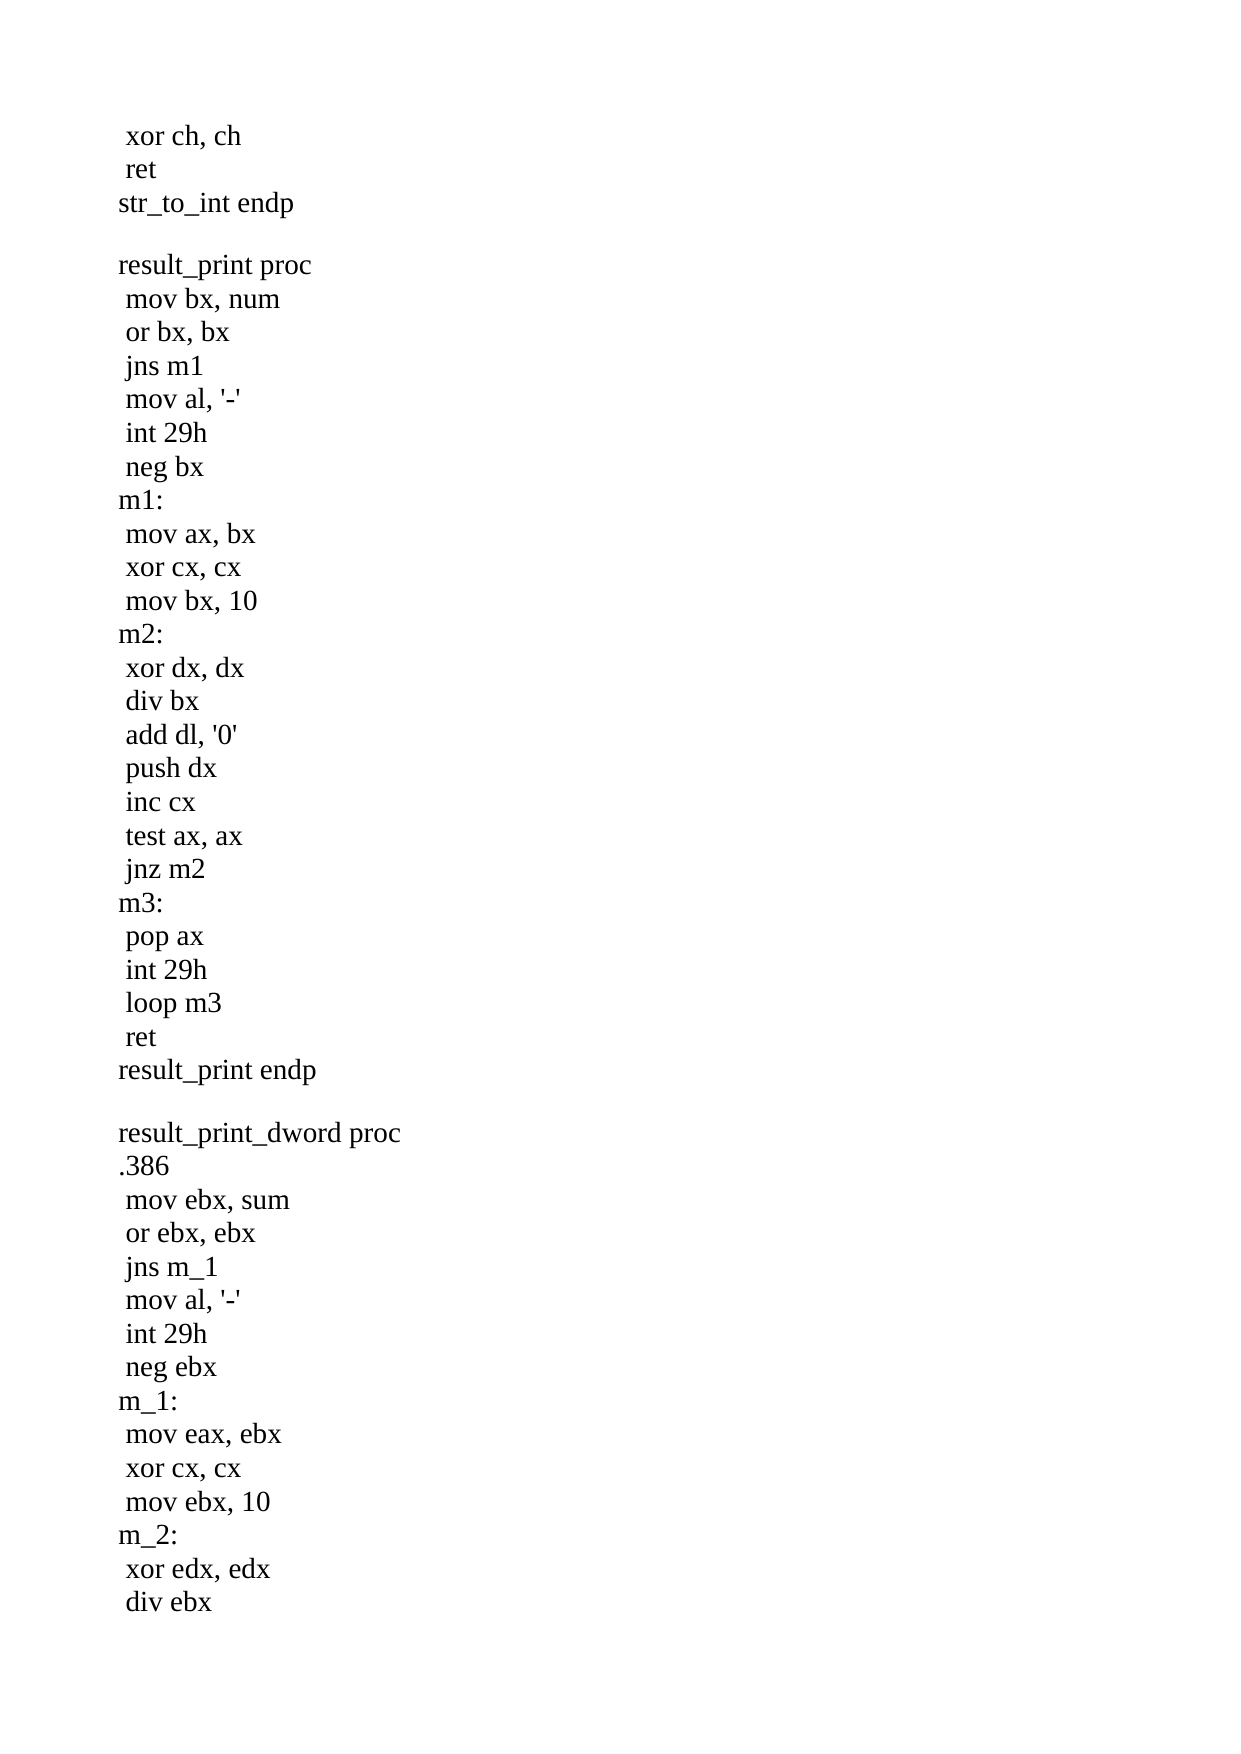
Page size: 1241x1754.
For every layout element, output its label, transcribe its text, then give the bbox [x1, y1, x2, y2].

text neg ebx [118, 1349, 1122, 1383]
text m_1: [118, 1383, 1122, 1417]
text xor cx, cx [118, 1450, 1122, 1484]
text mov eax, ebx [118, 1417, 1122, 1450]
text push dx [118, 751, 1122, 784]
text str_to_int endp [118, 185, 1122, 219]
text jnz m2 [118, 851, 1122, 885]
text int 29h [118, 415, 1122, 449]
text int 29h [118, 952, 1122, 985]
text jns m1 [118, 348, 1122, 382]
text xor cx, cx [118, 549, 1122, 583]
text result_print proc [118, 247, 1122, 281]
text mov ebx, 10 [118, 1484, 1122, 1517]
text loop m3 [118, 985, 1122, 1019]
text mov al, '-' [118, 1282, 1122, 1316]
text result_print endp [118, 1052, 1122, 1086]
text jns m_1 [118, 1249, 1122, 1282]
text m2: [118, 616, 1122, 650]
text div ebx [118, 1584, 1122, 1618]
text .386 [118, 1148, 1122, 1182]
text add dl, '0' [118, 717, 1122, 751]
text mov al, '-' [118, 382, 1122, 415]
text xor dx, dx [118, 650, 1122, 683]
text mov ax, bx [118, 516, 1122, 549]
text neg bx [118, 449, 1122, 482]
text mov bx, num [118, 281, 1122, 314]
text ret [118, 1019, 1122, 1052]
text inc cx [118, 784, 1122, 818]
text or ebx, ebx [118, 1215, 1122, 1249]
text m1: [118, 482, 1122, 516]
text pop ax [118, 918, 1122, 952]
text xor edx, edx [118, 1551, 1122, 1584]
text or bx, bx [118, 314, 1122, 348]
text mov bx, 10 [118, 583, 1122, 616]
text mov ebx, sum [118, 1182, 1122, 1215]
text m3: [118, 885, 1122, 918]
text int 29h [118, 1316, 1122, 1349]
text xor ch, ch [118, 118, 1122, 152]
text test ax, ax [118, 818, 1122, 851]
text div bx [118, 683, 1122, 717]
text m_2: [118, 1517, 1122, 1551]
text result_print_dword proc [118, 1115, 1122, 1148]
text ret [118, 152, 1122, 185]
